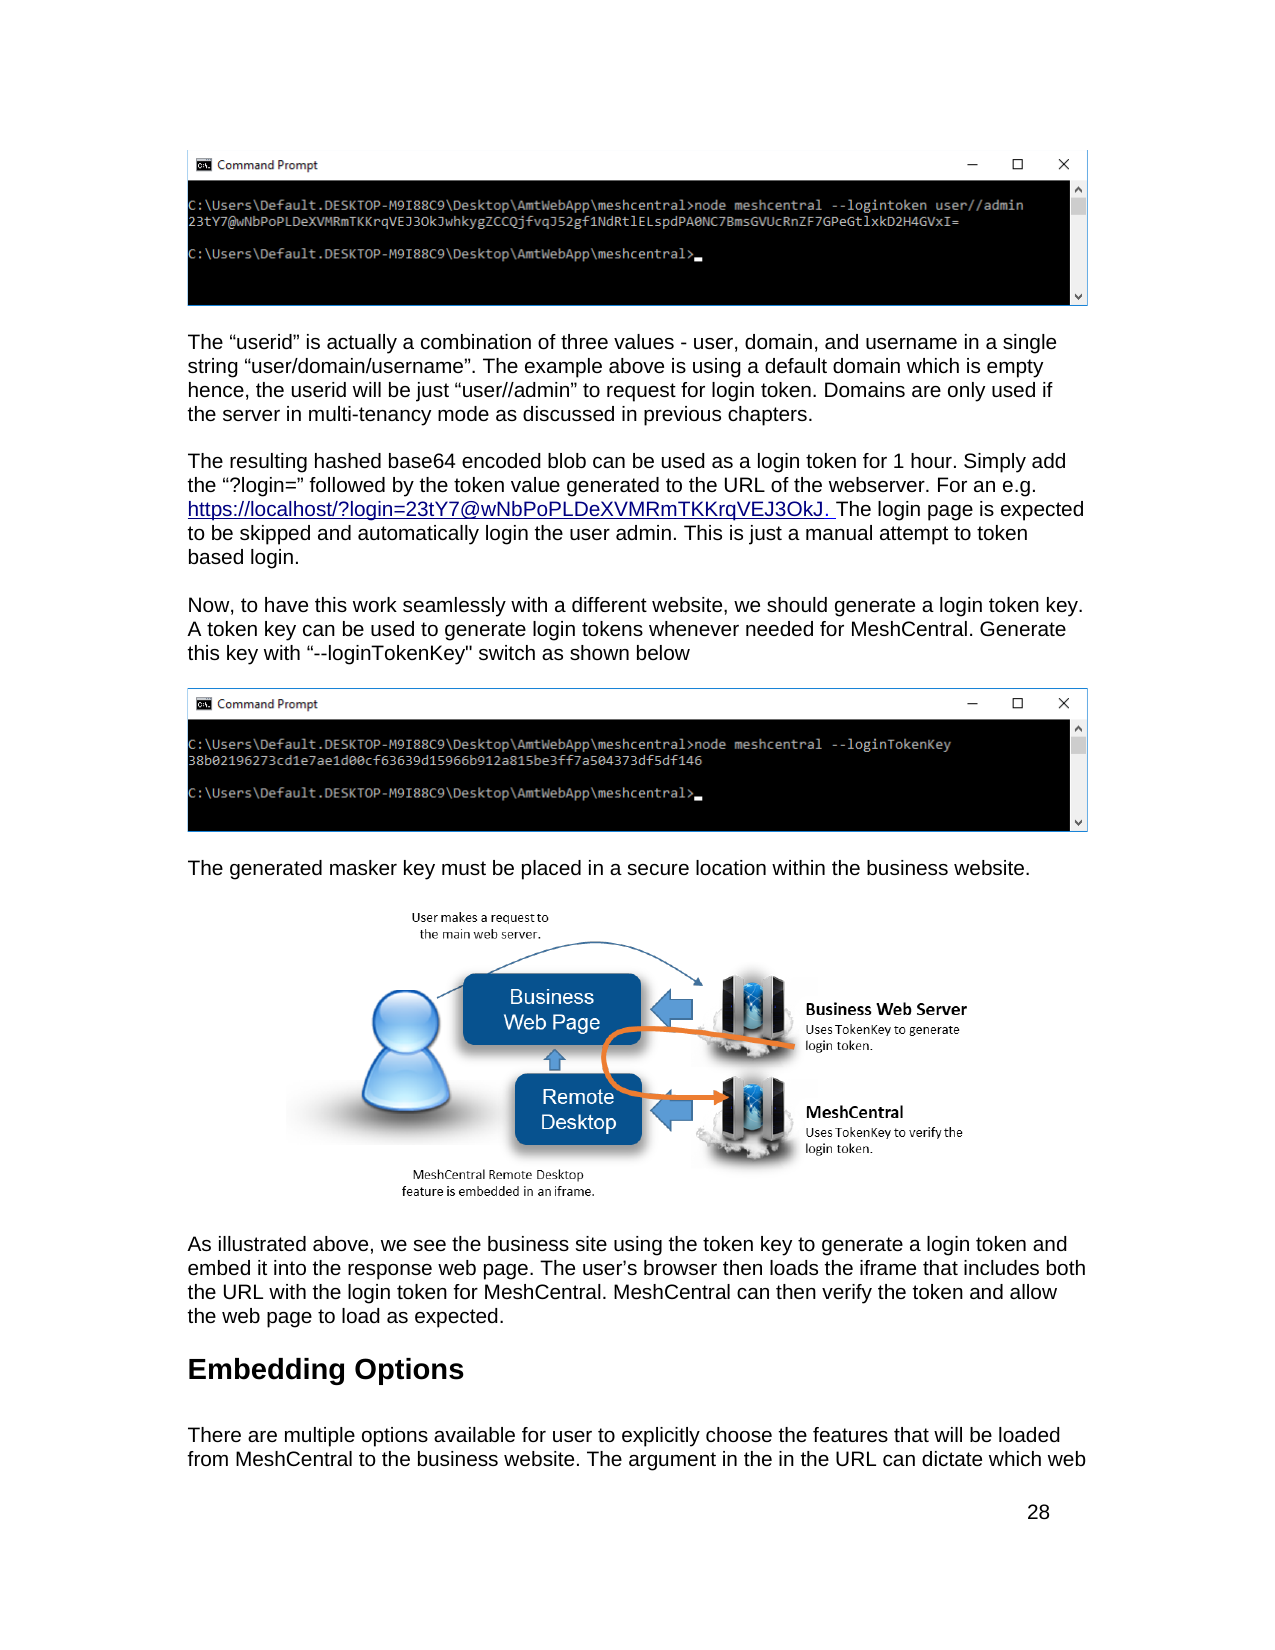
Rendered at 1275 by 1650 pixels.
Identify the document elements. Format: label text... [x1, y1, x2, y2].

text There are multiple options available for user to explicitly choose the features that will be loaded from MeshCentral to the business website. The argument in the in the URL can dictate which web [187, 1422, 1087, 1470]
text The resulting hashed base64 encoded blob can be used as a login token for 1 hour. Simply add the “?login=” followed by the token value generated to the URL of the webserver. For an e.g. https://localhost/?login=23tY7@wNbPoPLDeXVMRmTKKrqVEJ3OkJ. The login page is expected to be skipped and automatically login the user admin. This is just a manual attempt to token based login. [187, 449, 1087, 569]
text As illustrated above, we see the business site using the token key to generate a login token and embed it into the response web page. The user’s browser then loads the iframe that includes both the URL with the login token for MeshCentral. MeshCentral can then verify the token and allow the web page to load as expected. [187, 1232, 1087, 1327]
text Now, to have this work seamlessly with a different website, we should generate a login token key. A token key can be used to generate login tokens whenever needed for MeshCentral. Generate this key with “--loginTokenKey" switch as shown below [187, 593, 1087, 665]
subtitle Embedding Options [187, 1352, 1087, 1386]
text The generated masker key must be placed in a secure location within the business website. [187, 855, 1087, 879]
text The “userid” is actually a combination of three values - user, domain, and username in a single string “user/domain/username”. The example above is using a default domain which is empty hence, the userid will be just “user//admin” to request for login token. Domains are only used if the server in multi-tenancy mode as discussed in previous chapters. [187, 329, 1087, 425]
